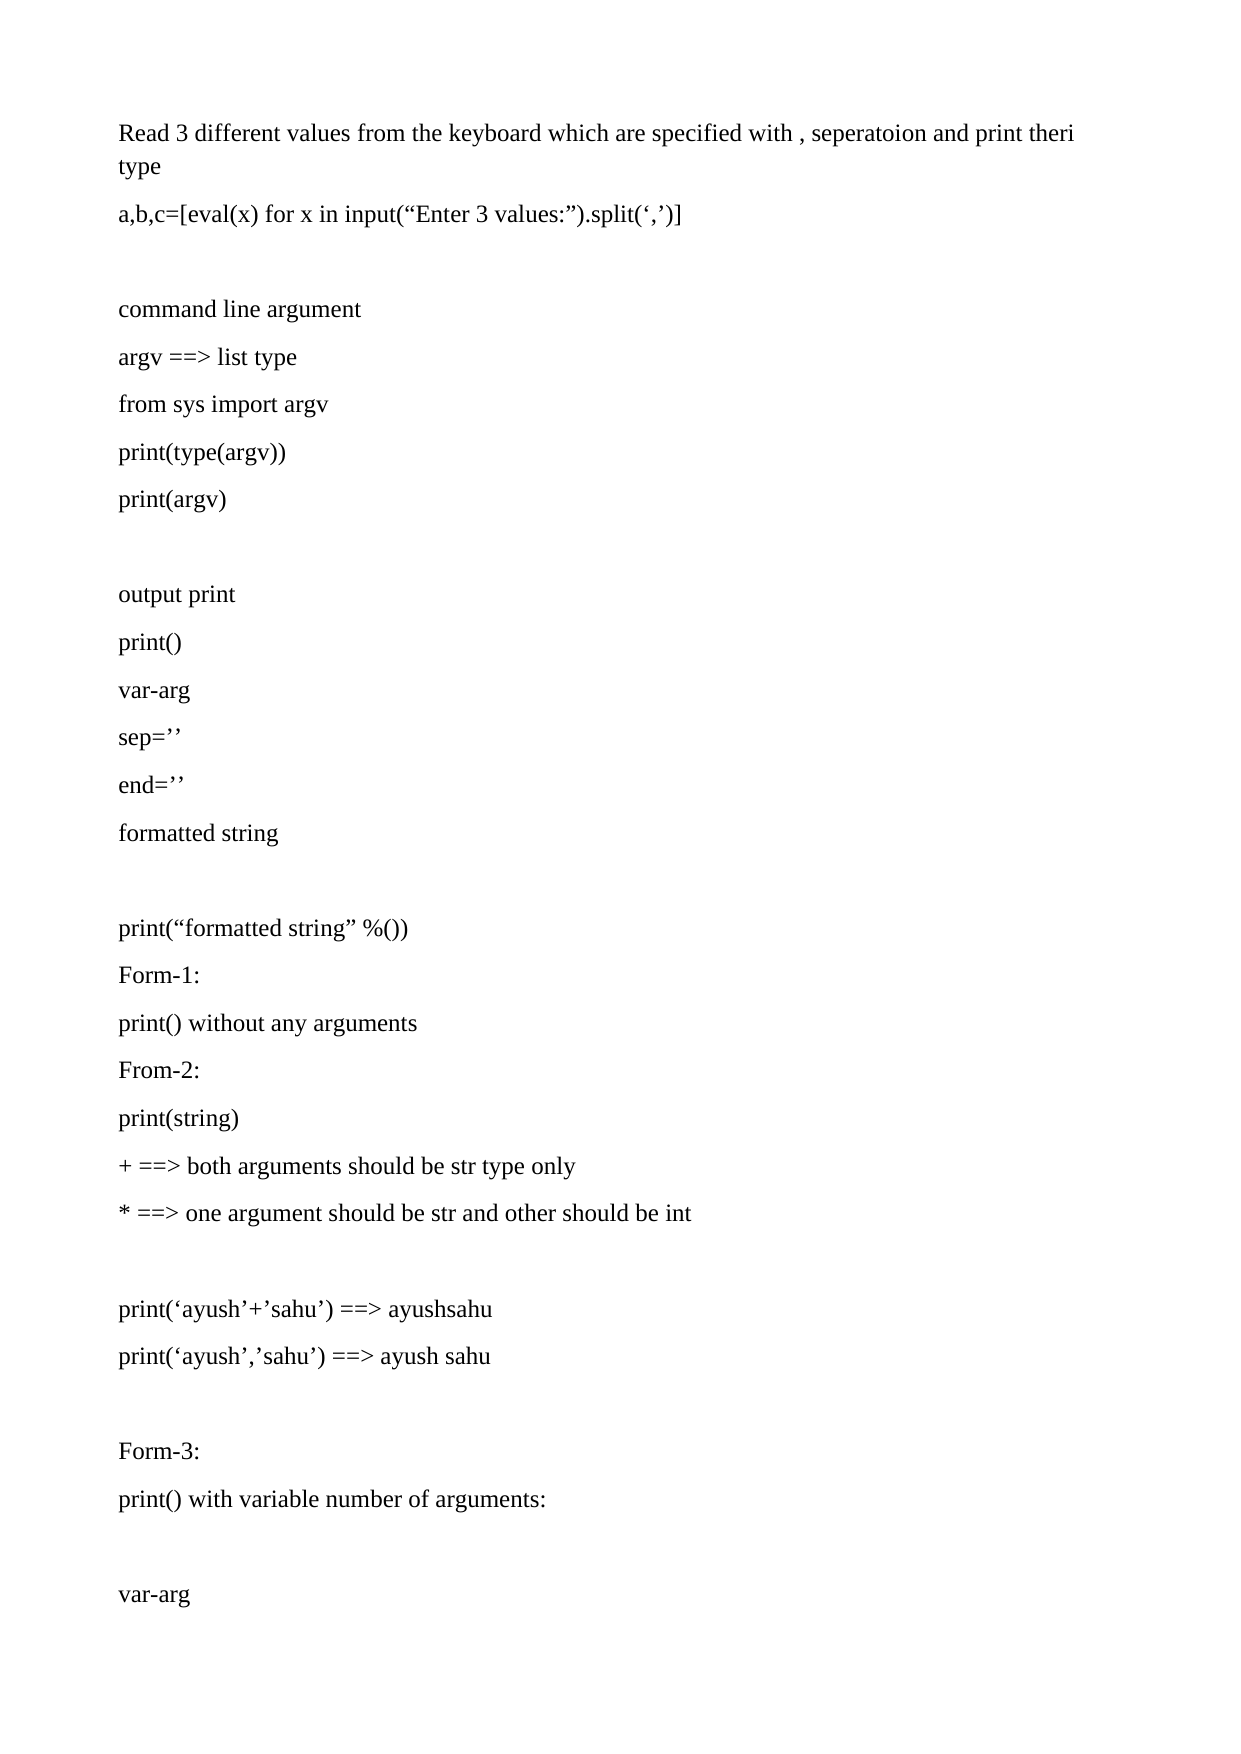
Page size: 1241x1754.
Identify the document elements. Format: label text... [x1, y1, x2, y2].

text formatted string [118, 818, 1122, 846]
text Form-1: [118, 960, 1122, 989]
text end=’’ [118, 770, 1122, 799]
text + ==> both arguments should be str type only [118, 1151, 1122, 1179]
text print(“formatted string” %()) [118, 913, 1122, 942]
text output print [118, 579, 1122, 608]
text var-arg [118, 1579, 1122, 1608]
text Read 3 different values from the keyboard which are specified with , seperatoion and print theri type [118, 118, 1122, 180]
text sep=’’ [118, 722, 1122, 751]
text print(‘ayush’,’sahu’) ==> ayush sahu [118, 1341, 1122, 1370]
text print(type(argv)) [118, 437, 1122, 466]
text print() with variable number of arguments: [118, 1484, 1122, 1513]
text print(‘ayush’+’sahu’) ==> ayushsahu [118, 1294, 1122, 1322]
text a,b,c=[eval(x) for x in input(“Enter 3 values:”).split(‘,’)] [118, 199, 1122, 227]
text print(string) [118, 1103, 1122, 1132]
text print(argv) [118, 484, 1122, 513]
text * ==> one argument should be str and other should be int [118, 1198, 1122, 1227]
text command line argument [118, 294, 1122, 323]
text From-2: [118, 1056, 1122, 1084]
text print() [118, 627, 1122, 656]
text var-arg [118, 675, 1122, 703]
text Form-3: [118, 1436, 1122, 1465]
text argv ==> list type [118, 342, 1122, 370]
text from sys import argv [118, 389, 1122, 418]
text print() without any arguments [118, 1008, 1122, 1037]
